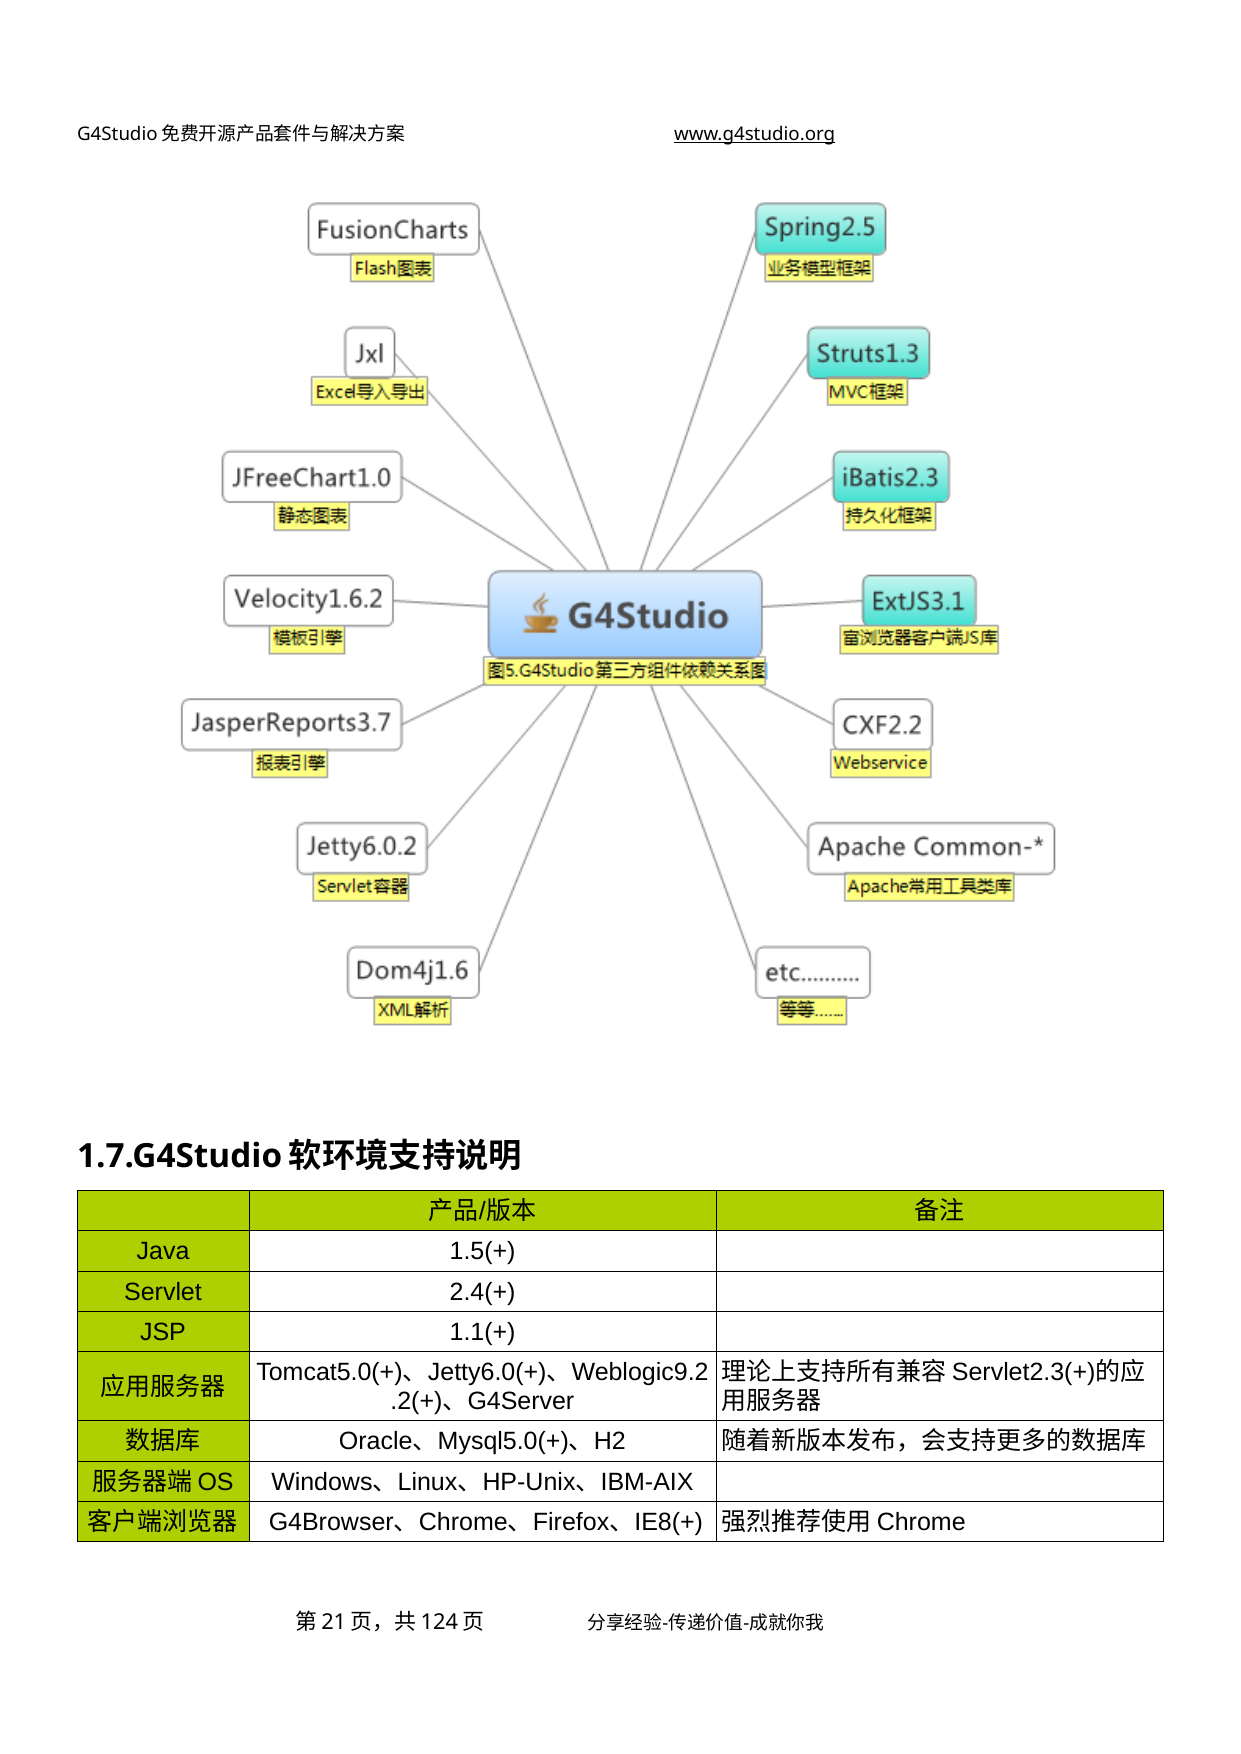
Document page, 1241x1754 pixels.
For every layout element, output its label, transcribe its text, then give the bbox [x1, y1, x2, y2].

table_cell 强烈推荐使用Chrome [717, 1502, 1163, 1541]
subtitle 1.7.G4Studio软环境支持说明 [77, 1129, 1163, 1178]
table_cell Oracle、Mysql5.0(+)、H2 [250, 1421, 716, 1461]
table_cell 客户端浏览器 [78, 1502, 249, 1541]
table_cell [717, 1462, 1163, 1501]
table_cell 2.4(+) [250, 1272, 716, 1311]
table_cell [717, 1231, 1163, 1271]
table_header 产品/版本 [250, 1191, 716, 1230]
table_cell Windows、Linux、HP-Unix、IBM-AIX [250, 1462, 716, 1501]
table_cell 1.1(+) [250, 1312, 716, 1351]
table_cell 应用服务器 [78, 1352, 249, 1420]
table_cell 随着新版本发布，会支持更多的数据库 [717, 1421, 1163, 1461]
table_cell Java [78, 1231, 249, 1271]
table_cell 服务器端OS [78, 1462, 249, 1501]
table_cell G4Browser、Chrome、Firefox、IE8(+) [250, 1502, 716, 1541]
table_cell Servlet [78, 1272, 249, 1311]
table_cell [717, 1272, 1163, 1311]
table_header 备注 [717, 1191, 1163, 1230]
picture [172, 198, 1068, 1035]
table_cell JSP [78, 1312, 249, 1351]
table_cell Tomcat5.0(+)、Jetty6.0(+)、Weblogic9.2.2(+)、G4Server [250, 1352, 716, 1420]
table_cell 理论上支持所有兼容Servlet2.3(+)的应用服务器 [717, 1352, 1163, 1420]
table_cell 数据库 [78, 1421, 249, 1461]
table_header [78, 1191, 249, 1230]
table_cell 1.5(+) [250, 1231, 716, 1271]
table_cell [717, 1312, 1163, 1351]
